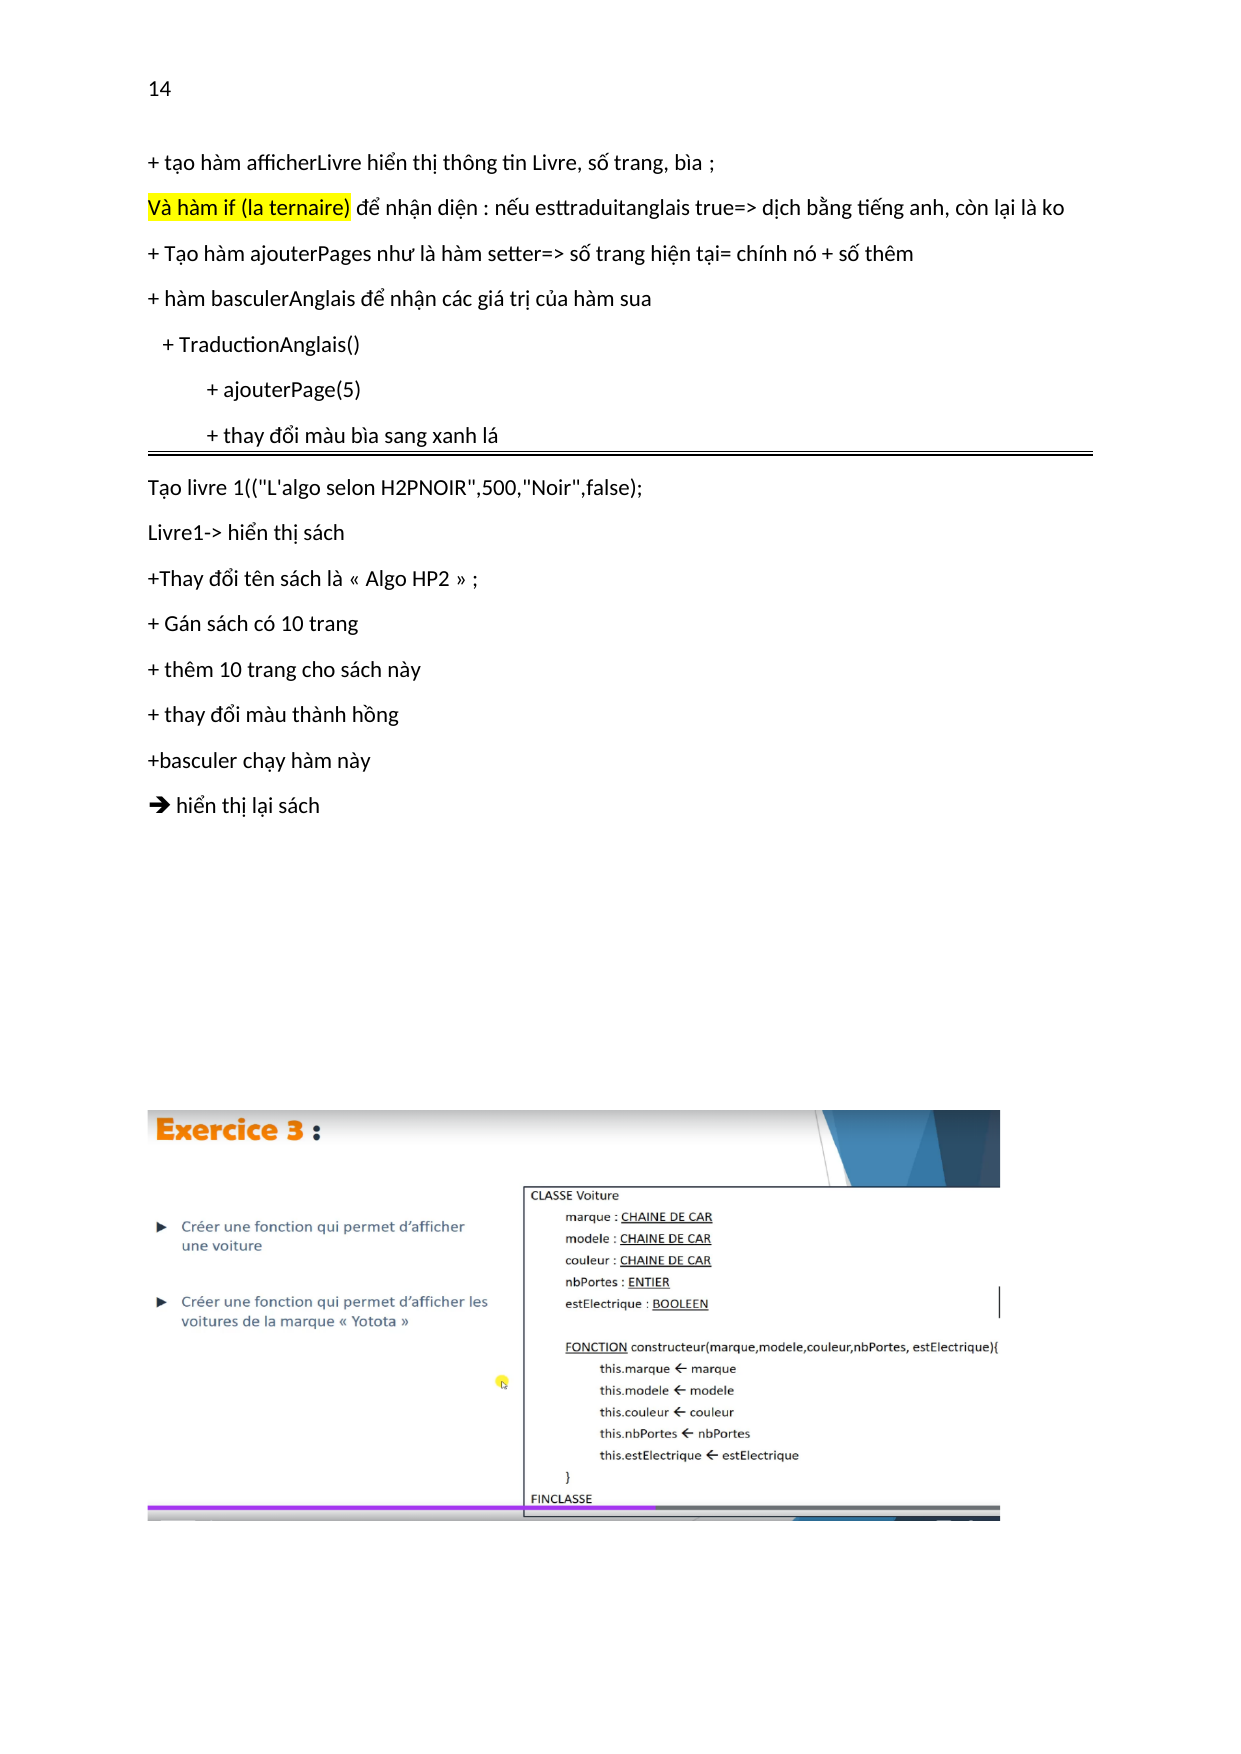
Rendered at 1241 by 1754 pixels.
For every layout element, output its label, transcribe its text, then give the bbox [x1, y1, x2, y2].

list + Tạo hàm ajouterPages như là hàm setter=> số trang hiện tại= chính nó + số thêm [148, 239, 1093, 267]
text + thêm 10 trang cho sách này [148, 655, 1093, 683]
text +Thay đổi tên sách là « Algo HP2 » ; [148, 564, 1093, 592]
text Livre1-> hiển thị sách [148, 518, 1093, 547]
text Tạo livre 1(("L'algo selon H2PNOIR",500,"Noir",false); [148, 473, 1093, 501]
list Và hàm if (la ternaire) để nhận diện : nếu esttraduitanglais true=> dịch bằng tiếng anh, còn lại là ko [148, 193, 1093, 221]
text + thay đổi màu thành hồng [148, 701, 1093, 729]
list + hàm basculerAnglais để nhận các giá trị của hàm sua [148, 284, 1093, 312]
text + Gán sách có 10 trang [148, 609, 1093, 638]
text  hiển thị lại sách [148, 792, 1093, 820]
list + TraductionAnglais() [148, 330, 1093, 358]
text +basculer chạy hàm này [148, 746, 1093, 774]
list + thay đổi màu bìa sang xanh lá [148, 421, 1093, 451]
list + tạo hàm afficherLivre hiển thị thông tin Livre, số trang, bìa ; [148, 148, 1093, 176]
list + ajouterPage(5) [148, 375, 1093, 403]
